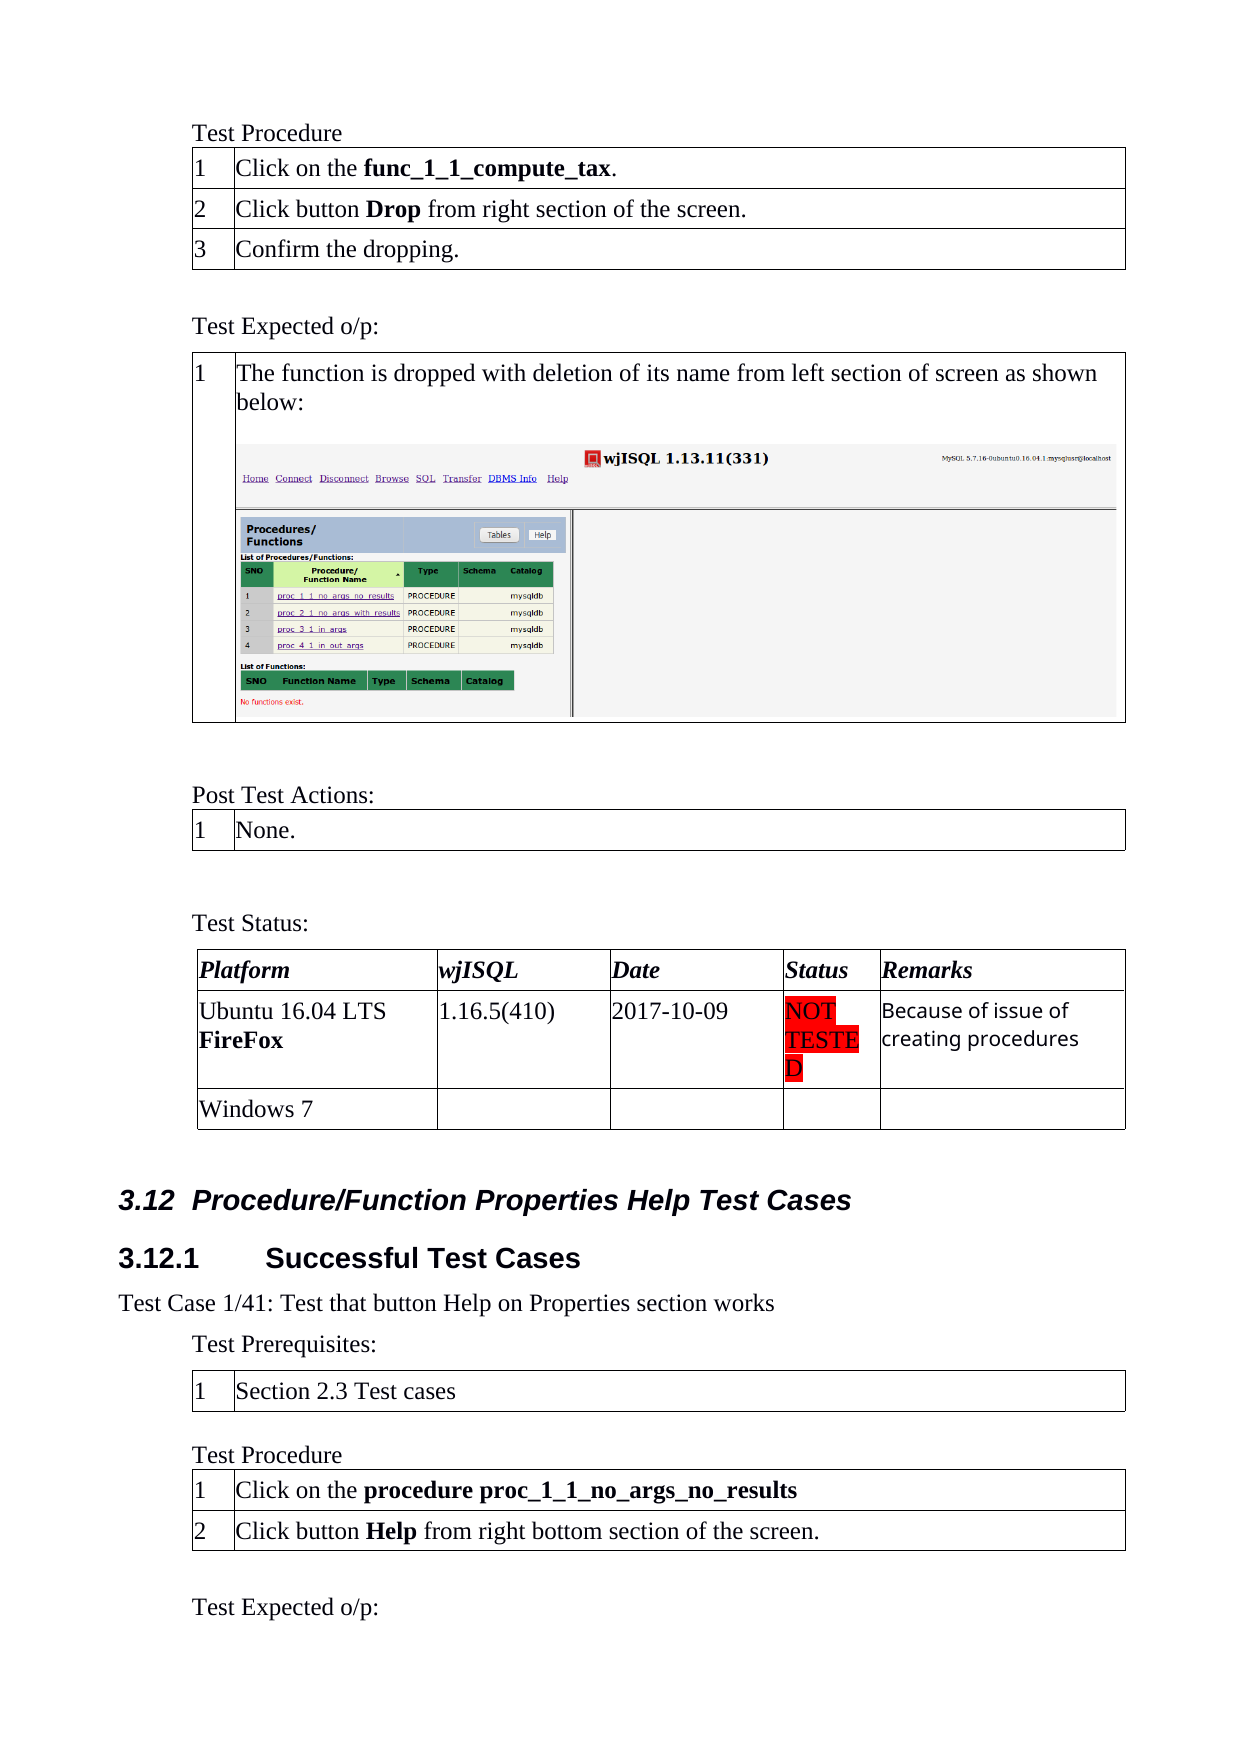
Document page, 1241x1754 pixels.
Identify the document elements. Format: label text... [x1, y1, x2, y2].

subtitle Procedure/Function Properties Help Test Cases [118, 1183, 1122, 1217]
table_header Section 2.3 Test cases [235, 1371, 1125, 1411]
table_header Click on the procedure proc_1_1_no_args_no_results [235, 1470, 1125, 1509]
table_cell [438, 1089, 610, 1129]
table_cell 2017-10-09 [611, 991, 783, 1088]
table_header 1 [193, 1470, 234, 1509]
text Test Case 1/41: Test that button Help on Properties section works [118, 1288, 1122, 1316]
table_cell [881, 1088, 1125, 1129]
table_header Remarks [881, 950, 1125, 990]
table_cell 2 [193, 1511, 234, 1550]
text Test Expected o/p: [118, 311, 1122, 339]
table_cell [784, 1089, 880, 1129]
table_cell 2 [193, 189, 234, 228]
table_header 1 [193, 148, 234, 188]
table_cell 1.16.5(410) [438, 991, 610, 1088]
text Test Expected o/p: [118, 1592, 1122, 1621]
table_header Click on the func_1_1_compute_tax. [235, 148, 1125, 188]
table_cell Confirm the dropping. [235, 229, 1125, 269]
table_cell Because of issue of creating procedures [881, 990, 1125, 1088]
table_cell NOT TESTED [784, 991, 880, 1088]
table_cell Ubuntu 16.04 LTS FireFox [198, 991, 437, 1088]
subtitle Successful Test Cases [118, 1242, 1122, 1275]
table_cell Windows 7 [198, 1089, 437, 1129]
table_cell [611, 1089, 783, 1129]
text Test Procedure [118, 118, 1122, 147]
table_header 1 [193, 810, 234, 850]
table_header 1 [193, 1371, 234, 1411]
picture [236, 444, 1117, 717]
text Test Procedure [118, 1440, 1122, 1469]
table_cell Click button Drop from right section of the screen. [235, 189, 1125, 228]
table_cell Click button Help from right bottom section of the screen. [235, 1511, 1125, 1550]
text Test Status: [118, 908, 1122, 937]
text Test Prerequisites: [118, 1329, 1122, 1358]
table_header wjISQL [438, 950, 610, 990]
table_header Platform [198, 950, 437, 990]
table_header Status [784, 950, 880, 990]
table_header Date [611, 950, 783, 990]
table_cell 3 [193, 229, 234, 269]
table_header None. [235, 810, 1125, 850]
table_header The function is dropped with deletion of its name from left section of screen as shown below: [236, 353, 1125, 722]
table_header 1 [193, 353, 235, 722]
text Post Test Actions: [118, 780, 1122, 809]
